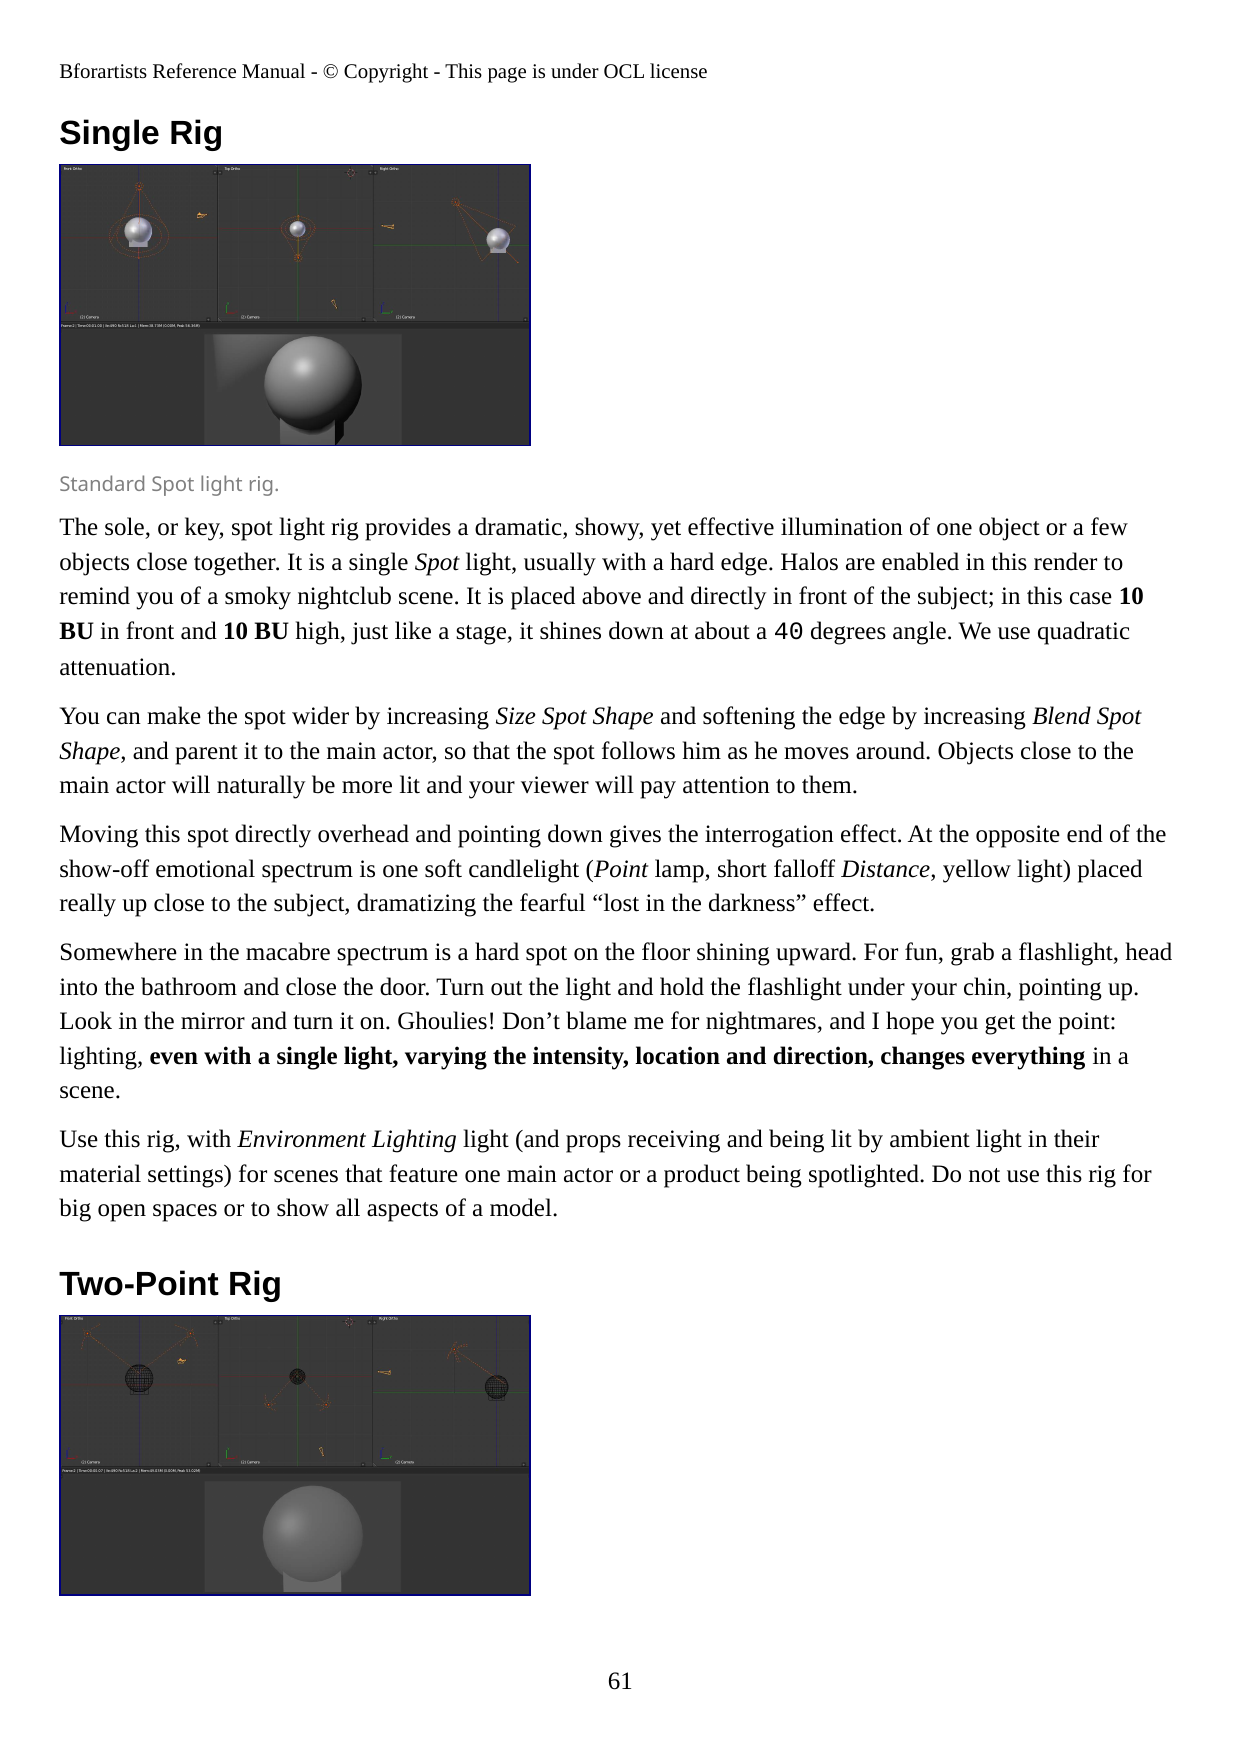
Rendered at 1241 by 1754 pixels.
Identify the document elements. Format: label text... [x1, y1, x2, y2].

text Moving this spot directly overhead and pointing down gives the interrogation effect. At the opposite end of the show-off emotional spectrum is one soft candlelight (Point lamp, short falloff Distance, yellow light) placed really up close to the subject, dramatizing the fearful “lost in the darkness” effect. [59, 819, 1181, 917]
subtitle Single Rig [59, 113, 1181, 151]
subtitle Two-Point Rig [59, 1263, 1181, 1302]
text Standard Spot light rig. [59, 467, 1181, 498]
picture [61, 165, 529, 445]
text Somewhere in the macabre spectrum is a hard spot on the floor shining upward. For fun, grab a flashlight, head into the bathroom and close the door. Turn out the light and hold the flashlight under your chin, pointing up. Look in the mirror and turn it on. Ghoulies! Don’t blame me for nightmares, and I hope you get the point: lighting, even with a single light, varying the intensity, location and direction, changes everything in a scene. [59, 937, 1181, 1104]
text The sole, or key, spot light rig provides a dramatic, showy, yet effective illumination of one object or a few objects close together. It is a single Spot light, usually with a hard edge. Halos are enabled in this render to remind you of a smoky nightclub scene. It is placed above and directly in front of the subject; in this case 10 BU in front and 10 BU high, just like a stage, it shines down at about a 40 degrees angle. We use quadratic attenuation. [59, 512, 1181, 681]
text You can make the spot wider by increasing Size Spot Shape and softening the edge by increasing Blend Spot Shape, and parent it to the main actor, so that the spot follows him as he moves around. Objects close to the main actor will naturally be more lit and your viewer will pay attention to them. [59, 701, 1181, 799]
picture [61, 1316, 529, 1594]
text Use this rig, with Environment Lighting light (and props receiving and being lit by ambient light in their material settings) for scenes that feature one main actor or a product being spotlighted. Do not use this rig for big open spaces or to show all aspects of a model. [59, 1124, 1181, 1222]
